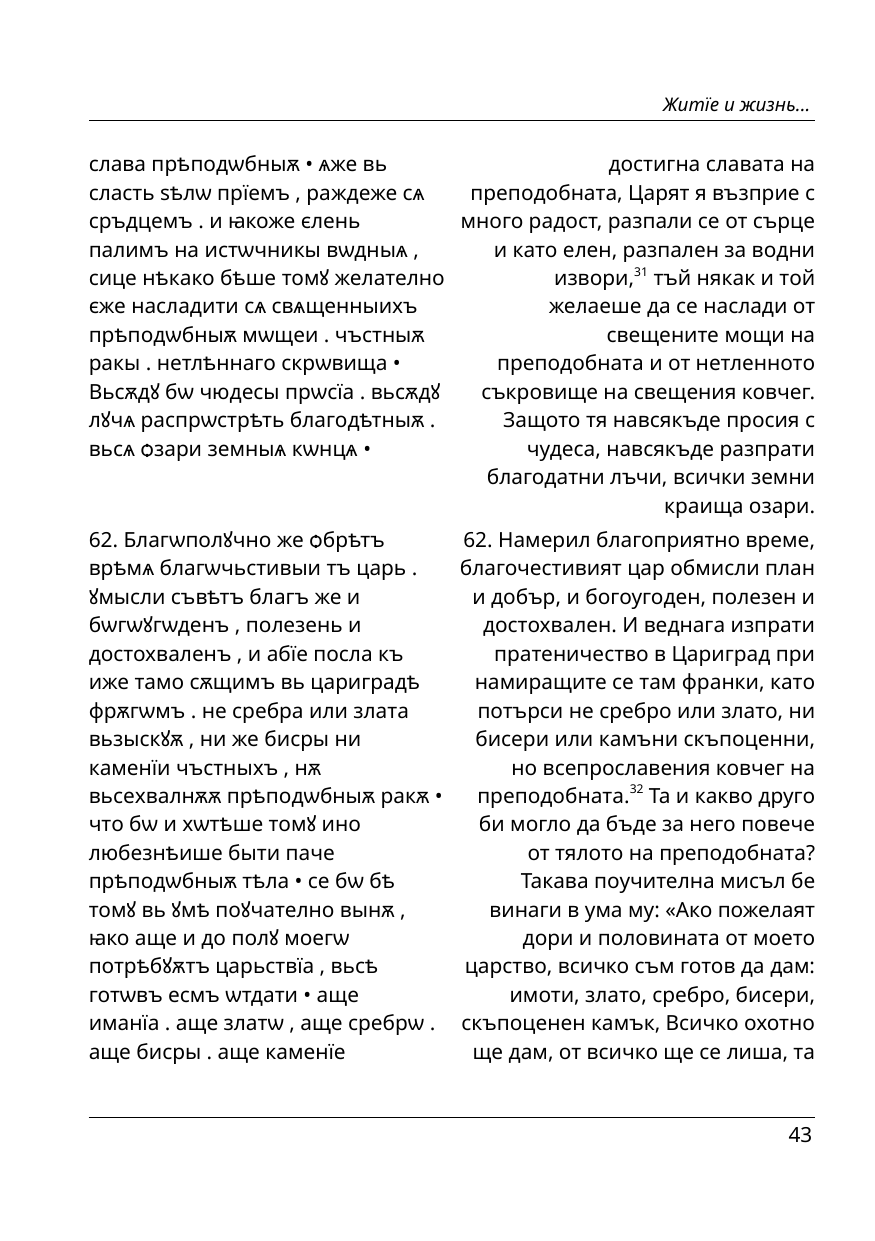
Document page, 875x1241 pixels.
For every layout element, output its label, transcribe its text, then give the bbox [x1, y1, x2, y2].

table_cell 62. Намерил благоприятно време, благочестивият цар обмисли план и добър, и богоугоден, полезен и достохвален. И веднага изпрати пратеничество в Цариград при намиращите се там франки, като потърси не сребро или злато, ни бисери или камъни скъпоценни, но всепрославения ковчег на преподобната.32 Та и какво друго би могло да бъде за него повече от тялото на преподобната? Такава поучителна мисъл бе винаги в ума му: «Ако пожелаят дори и половината от моето царство, всичко съм готов да дам: имоти, злато, сребро, бисери, скъпоценен камък, Всичко охотно ще дам, от всичко ще се лиша, та [452, 525, 815, 1065]
table_cell 62. Благѡполꙋчно же ѻбрѣтъ врѣмѧ благѡчьстивыи тъ царь . ꙋмысли съвѣтъ благъ же и бѡгѡꙋгѡденъ , полезень и достохваленъ , и абїе посла къ иже тамо сѫщимъ вь цариградѣ фрѫгѡмъ . не сребра или злата вьзыскꙋѫ , ни же бисры ни каменїи чъстныхъ , нѫ вьсехвалнѫѫ прѣподѡбныѫ ракѫ • что бѡ и хѡтѣше томꙋ ино любезнѣише быти паче прѣподѡбныѫ тѣла • се бѡ бѣ томꙋ вь ꙋмѣ поꙋчателно вынѫ , ꙗко аще и до полꙋ моегѡ потрѣбꙋѫтъ царьствїа , вьсѣ готѡвъ есмъ ѡтдати • аще иманїа . аще златѡ , аще сребрѡ . аще бисры . аще каменїе [89, 525, 452, 1065]
table_cell слава прѣподѡбныѫ • ѧже вь сласть ѕѣлѡ прїемъ , раждеже сѧ сръдцемъ . и ꙗкоже єлень палимъ на истѡчникы вѡдныѧ , сице нѣкако бѣше томꙋ желателно єже насладити сѧ свѧщенныихъ прѣподѡбныѫ мѡщеи . чъстныѫ ракы . нетлѣннаго скрѡвища • Вьсѫдꙋ бѡ чюдесы прѡсїа . вьсѫдꙋ лꙋчѧ распрѡстрѣть благодѣтныѫ . вьсѧ ѻзари земныѧ кѡнцѧ • [89, 150, 452, 525]
table_cell достигна славата на преподобната, Царят я възприе с много радост, разпали се от сърце и като елен, разпален за водни извори,31 тъй някак и той желаеше да се наслади от свещените мощи на преподобната и от нетленното съкровище на свещения ковчег. Защото тя навсякъде просия с чудеса, навсякъде разпрати благодатни лъчи, всички земни краища озари. [452, 150, 815, 525]
